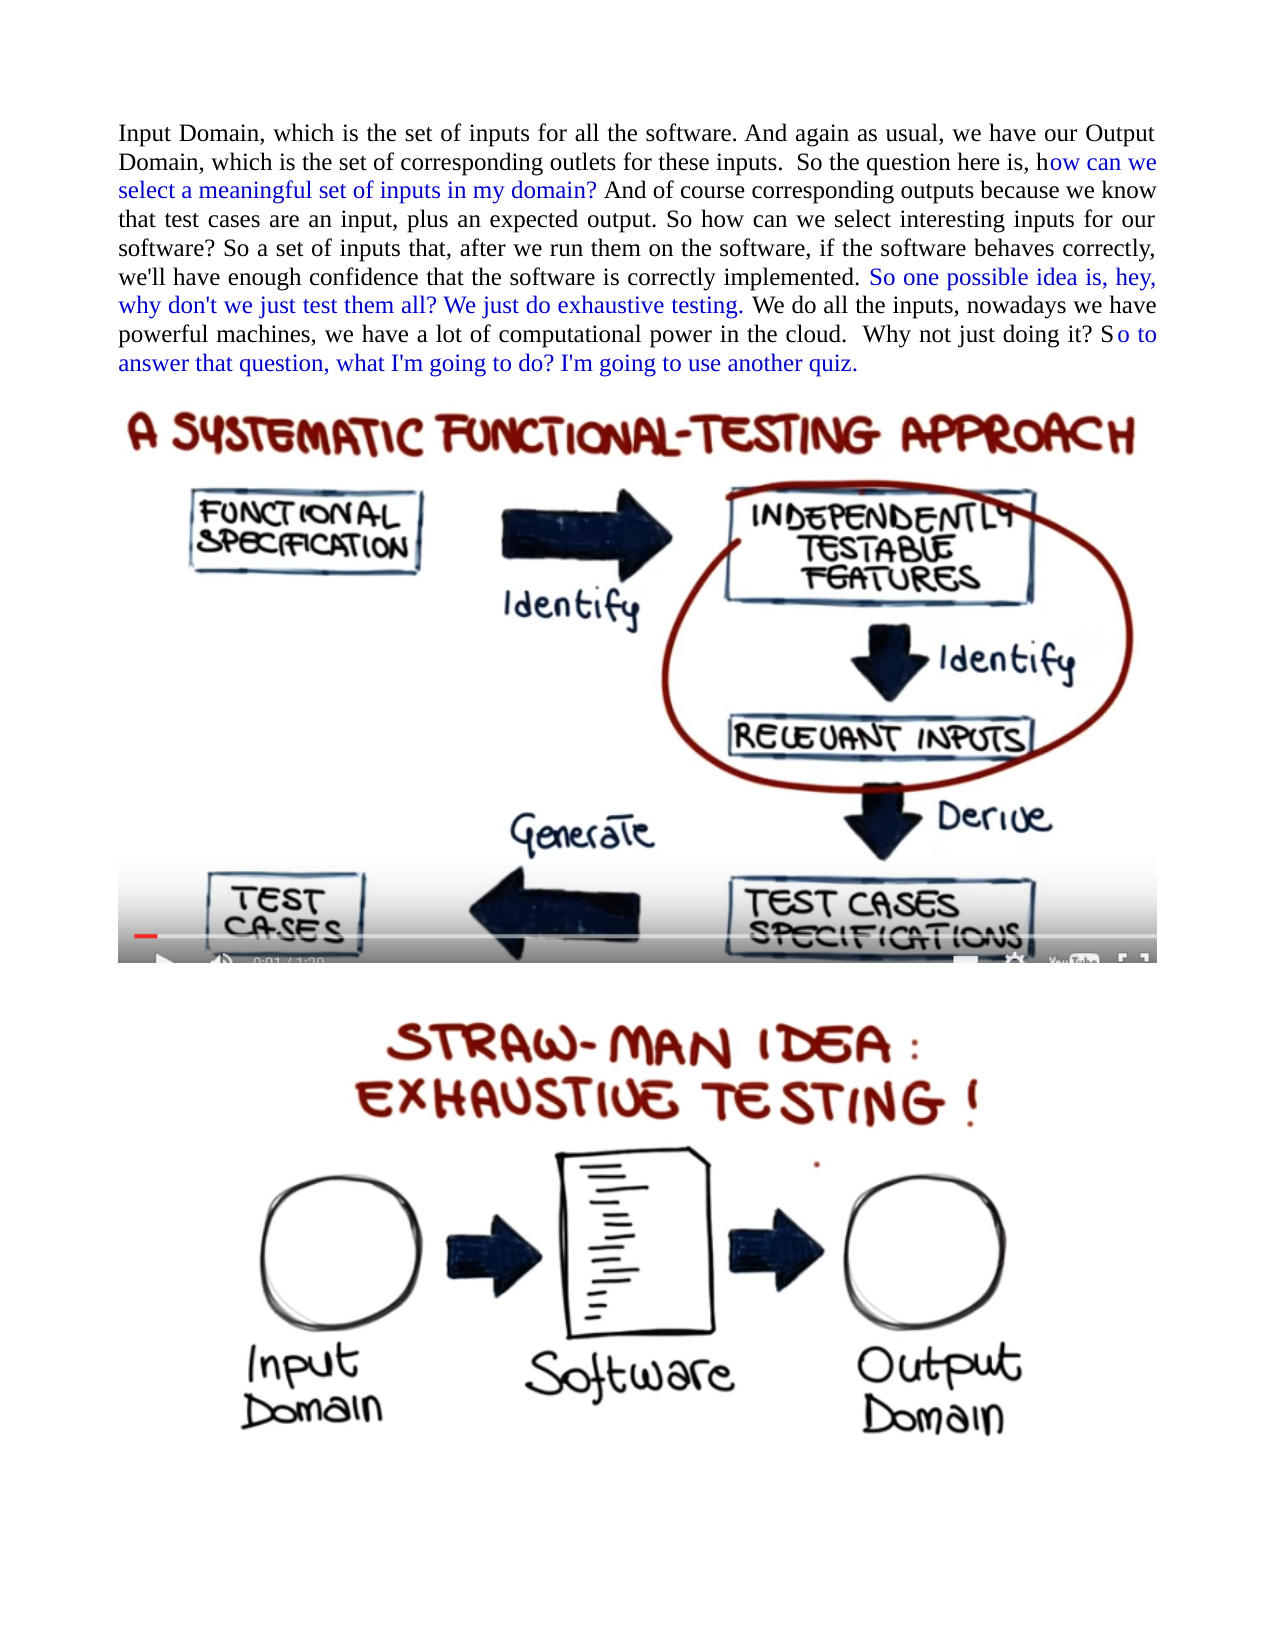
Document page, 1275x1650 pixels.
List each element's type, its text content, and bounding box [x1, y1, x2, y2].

picture [118, 405, 1157, 963]
picture [118, 1020, 1157, 1468]
text Input Domain, which is the set of inputs for all the software. And again as usual, we have our Output Domain, which is the set of corresponding outlets for these inputs. So the question here is, how can we select a meaningful set of inputs in my domain? And of course corresponding outputs because we know that test cases are an input, plus an expected output. So how can we select interesting inputs for our software? So a set of inputs that, after we run them on the software, if the software behaves correctly, we'll have enough confidence that the software is correctly implemented. So one possible idea is, hey, why don't we just test them all? We just do exhaustive testing. We do all the inputs, nowadays we have powerful machines, we have a lot of computational power in the cloud. Why not just doing it? So to answer that question, what I'm going to do? I'm going to use another quiz. [118, 118, 1157, 377]
